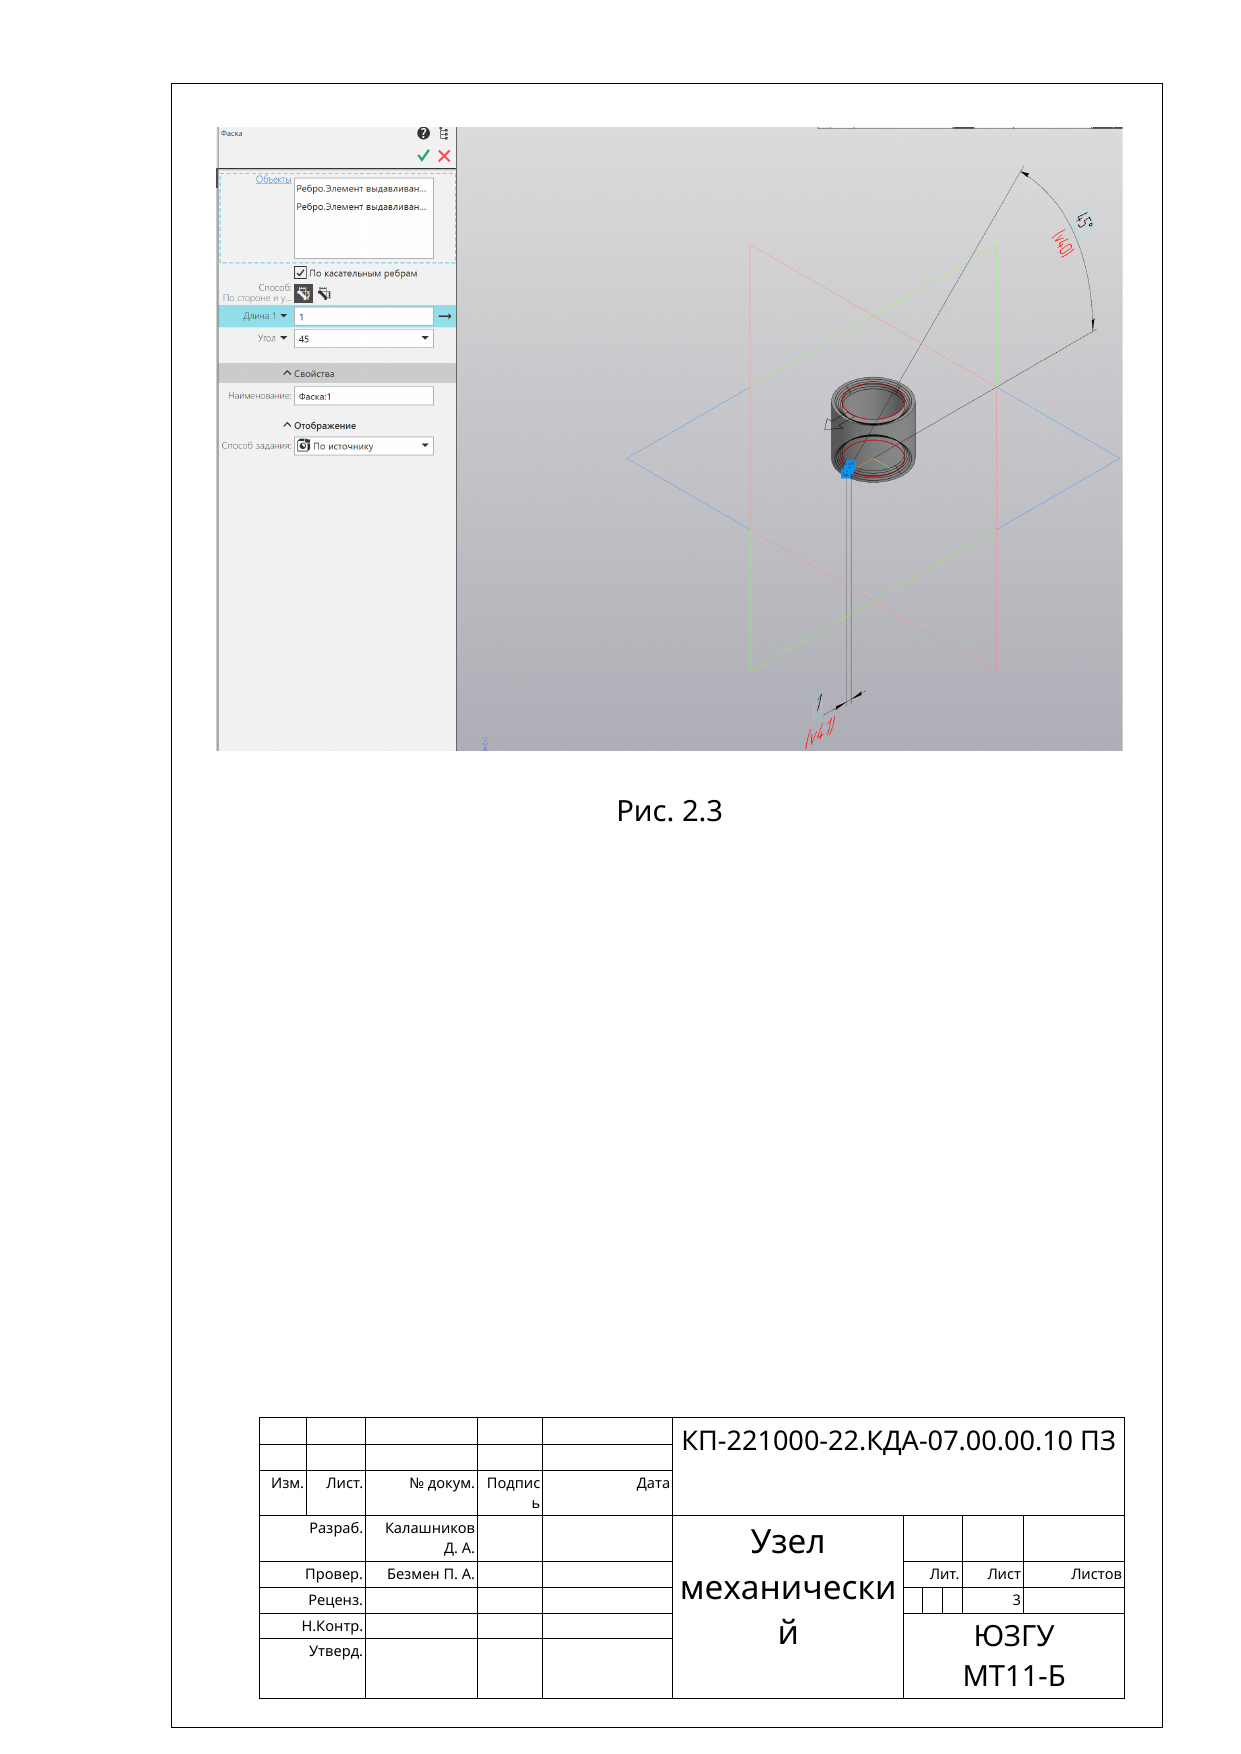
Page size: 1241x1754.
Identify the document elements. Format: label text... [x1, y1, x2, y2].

text Рис. 2.3 [216, 790, 1123, 829]
picture [216, 127, 1123, 751]
